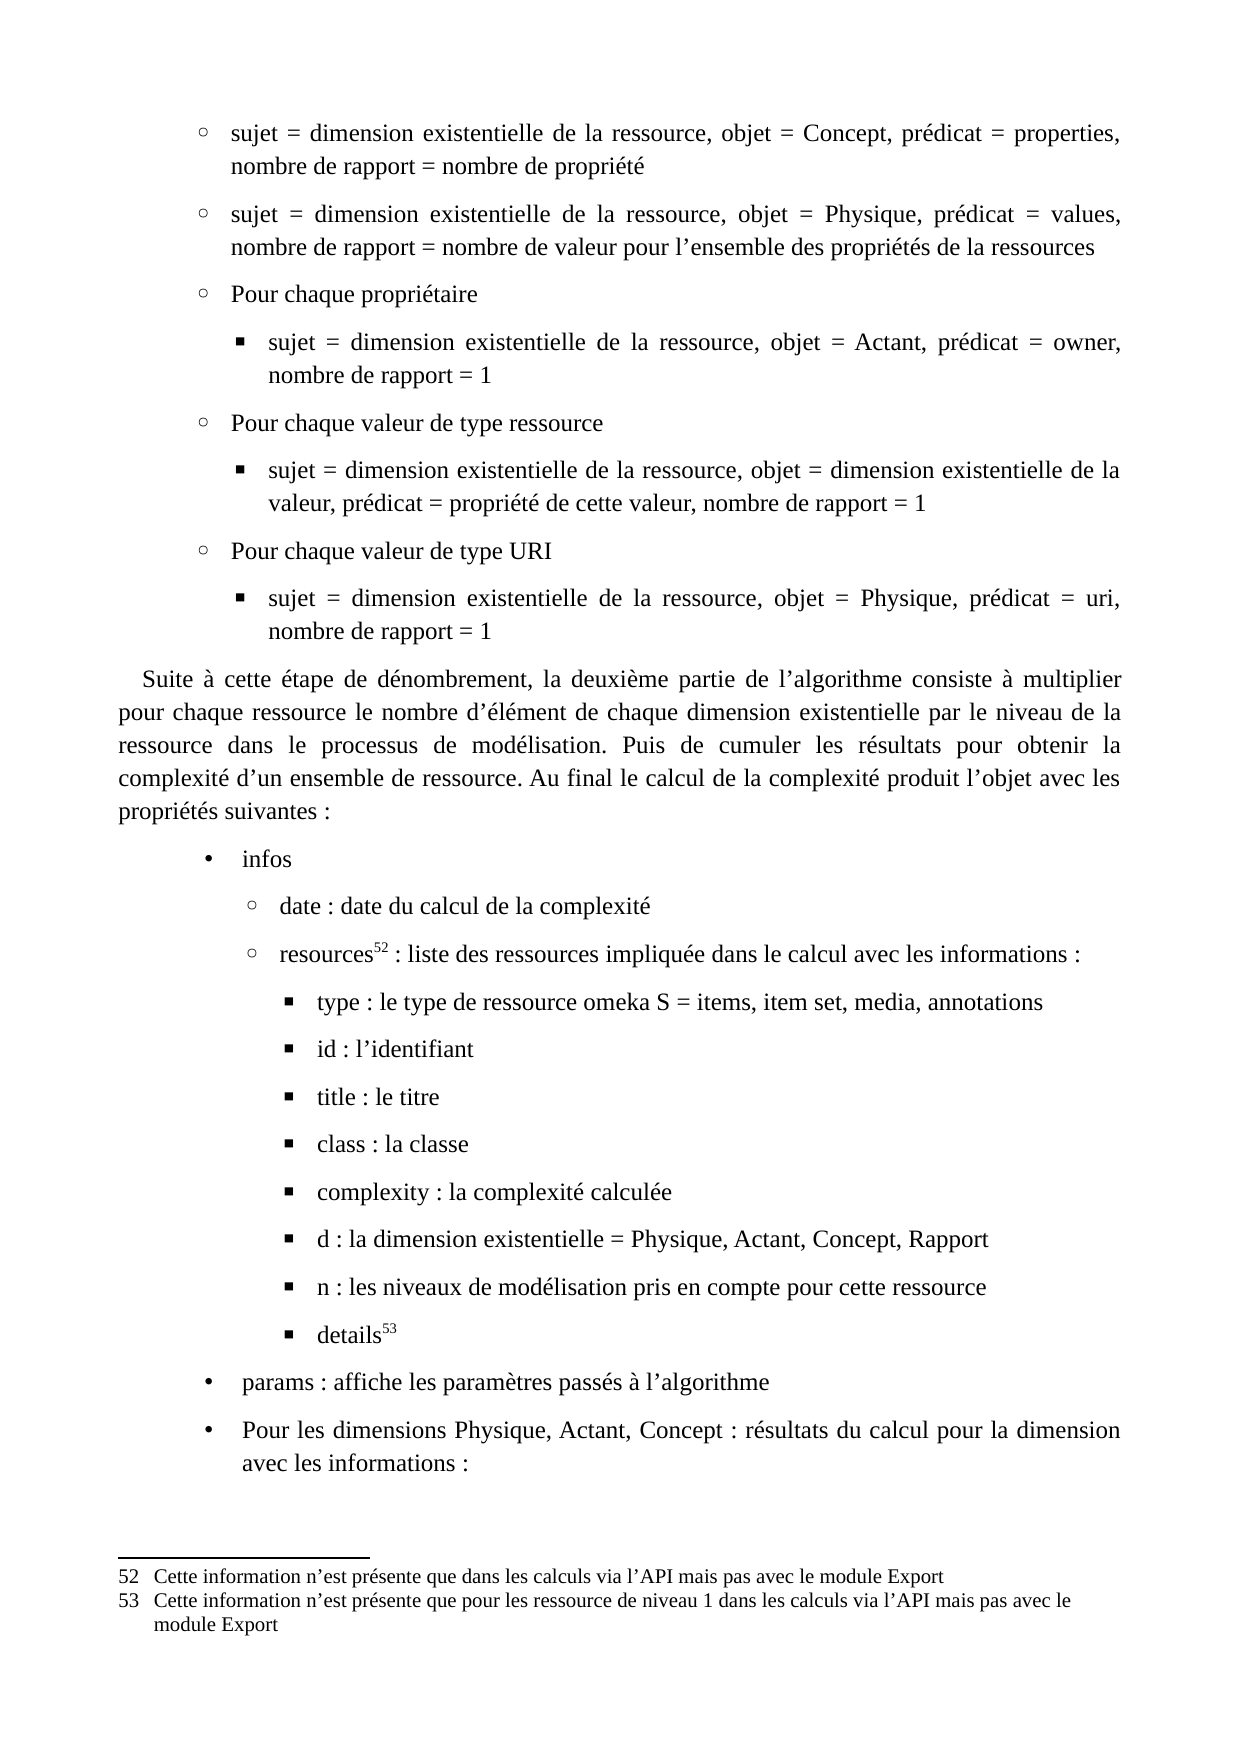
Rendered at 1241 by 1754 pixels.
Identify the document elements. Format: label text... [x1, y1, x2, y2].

list Cette information n’est présente que dans les calculs via l’API mais pas avec le module Export [118, 1564, 1122, 1588]
list Pour chaque valeur de type URI [193, 536, 1122, 564]
list date : date du calcul de la complexité [242, 891, 1122, 920]
list sujet = dimension existentielle de la ressource, objet = Physique, prédicat = uri, nombre de rapport = 1 [231, 583, 1122, 645]
list details [279, 1320, 1122, 1348]
list sujet = dimension existentielle de la ressource, objet = dimension existentielle de la valeur, prédicat = propriété de cette valeur, nombre de rapport = 1 [231, 455, 1122, 517]
list id : l’identifiant [279, 1034, 1122, 1063]
list Pour chaque valeur de type ressource [193, 408, 1122, 436]
text Suite à cette étape de dénombrement, la deuxième partie de l’algorithme consiste à multiplier pour chaque ressource le nombre d’élément de chaque dimension existentielle par le niveau de la ressource dans le processus de modélisation. Puis de cumuler les résultats pour obtenir la complexité d’un ensemble de ressource. Au final le calcul de la complexité produit l’objet avec les propriétés suivantes : [118, 664, 1122, 825]
list type : le type de ressource omeka S = items, item set, media, annotations [279, 987, 1122, 1015]
list Cette information n’est présente que pour les ressource de niveau 1 dans les calculs via l’API mais pas avec le module Export [118, 1588, 1122, 1636]
list Pour chaque propriétaire [193, 279, 1122, 308]
list complexity : la complexité calculée [279, 1177, 1122, 1206]
list sujet = dimension existentielle de la ressource, objet = Concept, prédicat = properties, nombre de rapport = nombre de propriété [193, 118, 1122, 180]
list params : affiche les paramètres passés à l’algorithme [204, 1367, 1122, 1396]
list d : la dimension existentielle = Physique, Actant, Concept, Rapport [279, 1224, 1122, 1253]
list Pour les dimensions Physique, Actant, Concept : résultats du calcul pour la dimension avec les informations : [204, 1415, 1122, 1477]
list class : la classe [279, 1129, 1122, 1158]
list n : les niveaux de modélisation pris en compte pour cette ressource [279, 1272, 1122, 1301]
list sujet = dimension existentielle de la ressource, objet = Actant, prédicat = owner, nombre de rapport = 1 [231, 327, 1122, 389]
list sujet = dimension existentielle de la ressource, objet = Physique, prédicat = values, nombre de rapport = nombre de valeur pour l’ensemble des propriétés de la ressources [193, 199, 1122, 261]
list title : le titre [279, 1082, 1122, 1111]
list resources : liste des ressources impliquée dans le calcul avec les informations : [242, 939, 1122, 968]
list infos [204, 844, 1122, 872]
